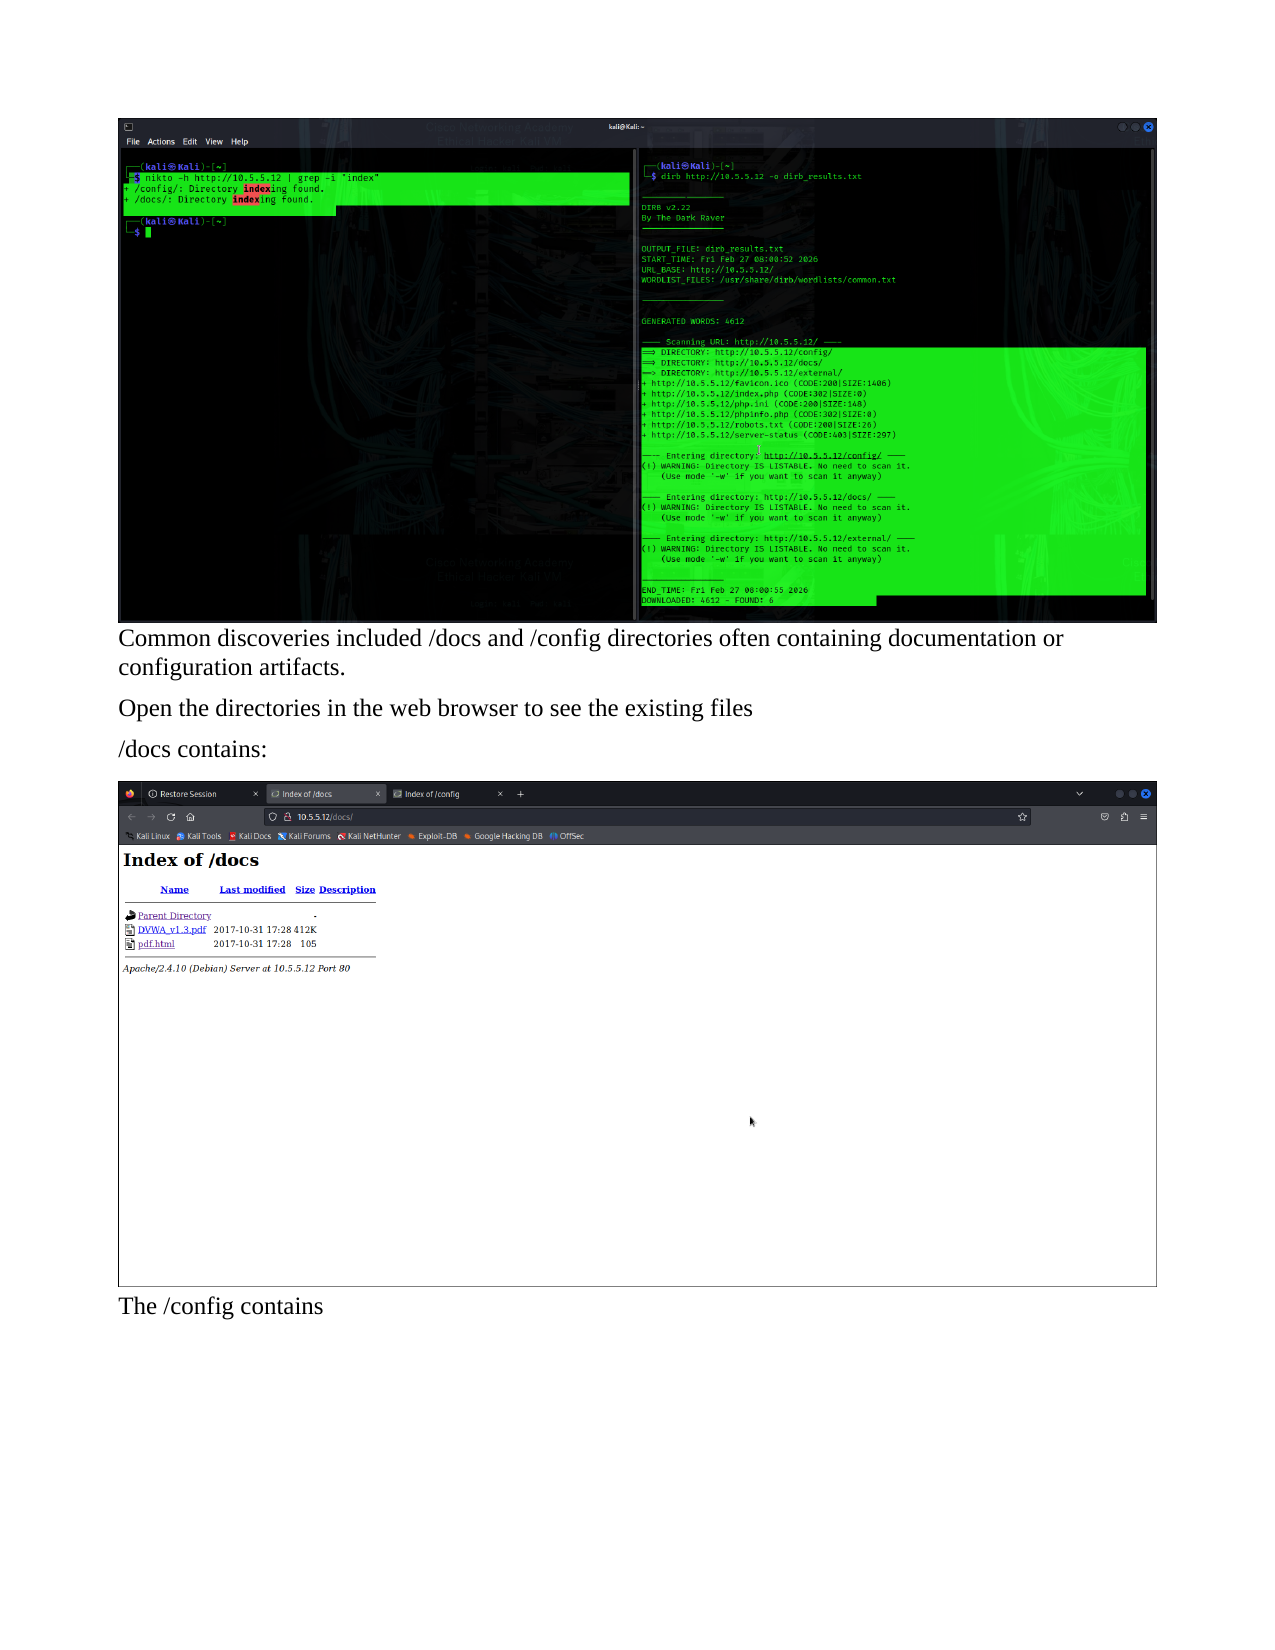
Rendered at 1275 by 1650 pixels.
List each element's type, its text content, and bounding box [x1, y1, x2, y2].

text The /config contains [118, 1287, 1157, 1320]
picture [118, 118, 1157, 623]
subtitle Open the directories in the web browser to see the existing files [118, 693, 1157, 722]
picture [118, 781, 1157, 1287]
text Common discoveries included /docs and /config directories often containing documentation or configuration artifacts. [118, 623, 1157, 680]
text /docs contains: [118, 734, 1157, 763]
